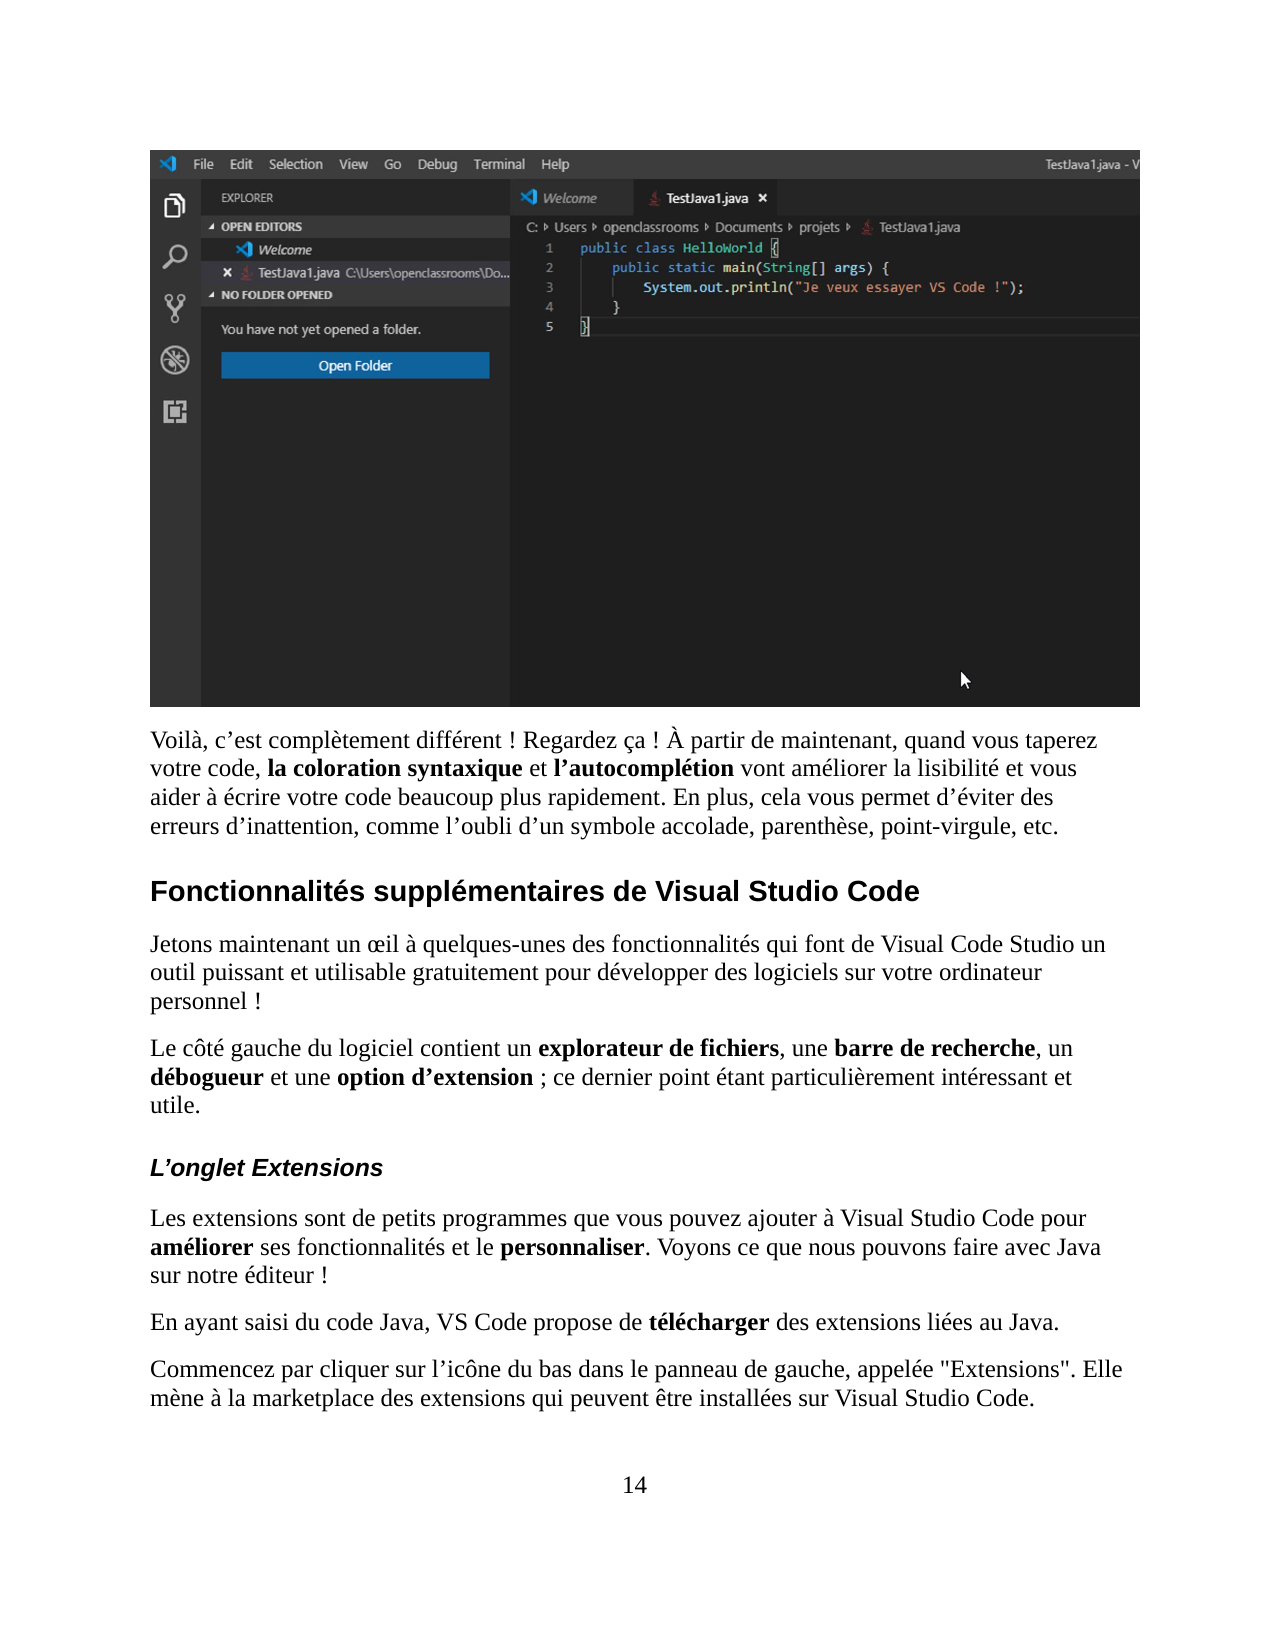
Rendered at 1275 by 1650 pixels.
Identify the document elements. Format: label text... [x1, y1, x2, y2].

text Voilà, c’est complètement différent ! Regardez ça ! À partir de maintenant, quand vous taperez votre code, la coloration syntaxique et l’autocomplétion vont améliorer la lisibilité et vous aider à écrire votre code beaucoup plus rapidement. En plus, cela vous permet d’éviter des erreurs d’inattention, comme l’oubli d’un symbole accolade, parenthèse, point-virgule, etc. [150, 725, 1125, 840]
text Commencez par cliquer sur l’icône du bas dans le panneau de gauche, appelée "Extensions". Elle mène à la marketplace des extensions qui peuvent être installées sur Visual Studio Code. [150, 1354, 1125, 1411]
subtitle Fonctionnalités supplémentaires de Visual Studio Code [150, 874, 1125, 907]
subtitle L’onglet Extensions [150, 1153, 1125, 1182]
text Jetons maintenant un œil à quelques-unes des fonctionnalités qui font de Visual Code Studio un outil puissant et utilisable gratuitement pour développer des logiciels sur votre ordinateur personnel ! [150, 929, 1125, 1015]
text Les extensions sont de petits programmes que vous pouvez ajouter à Visual Studio Code pour améliorer ses fonctionnalités et le personnaliser. Voyons ce que nous pouvons faire avec Java sur notre éditeur ! [150, 1203, 1125, 1289]
picture [150, 150, 1140, 707]
text Le côté gauche du logiciel contient un explorateur de fichiers, une barre de recherche, un débogueur et une option d’extension ; ce dernier point étant particulièrement intéressant et utile. [150, 1033, 1125, 1119]
text En ayant saisi du code Java, VS Code propose de télécharger des extensions liées au Java. [150, 1307, 1125, 1336]
